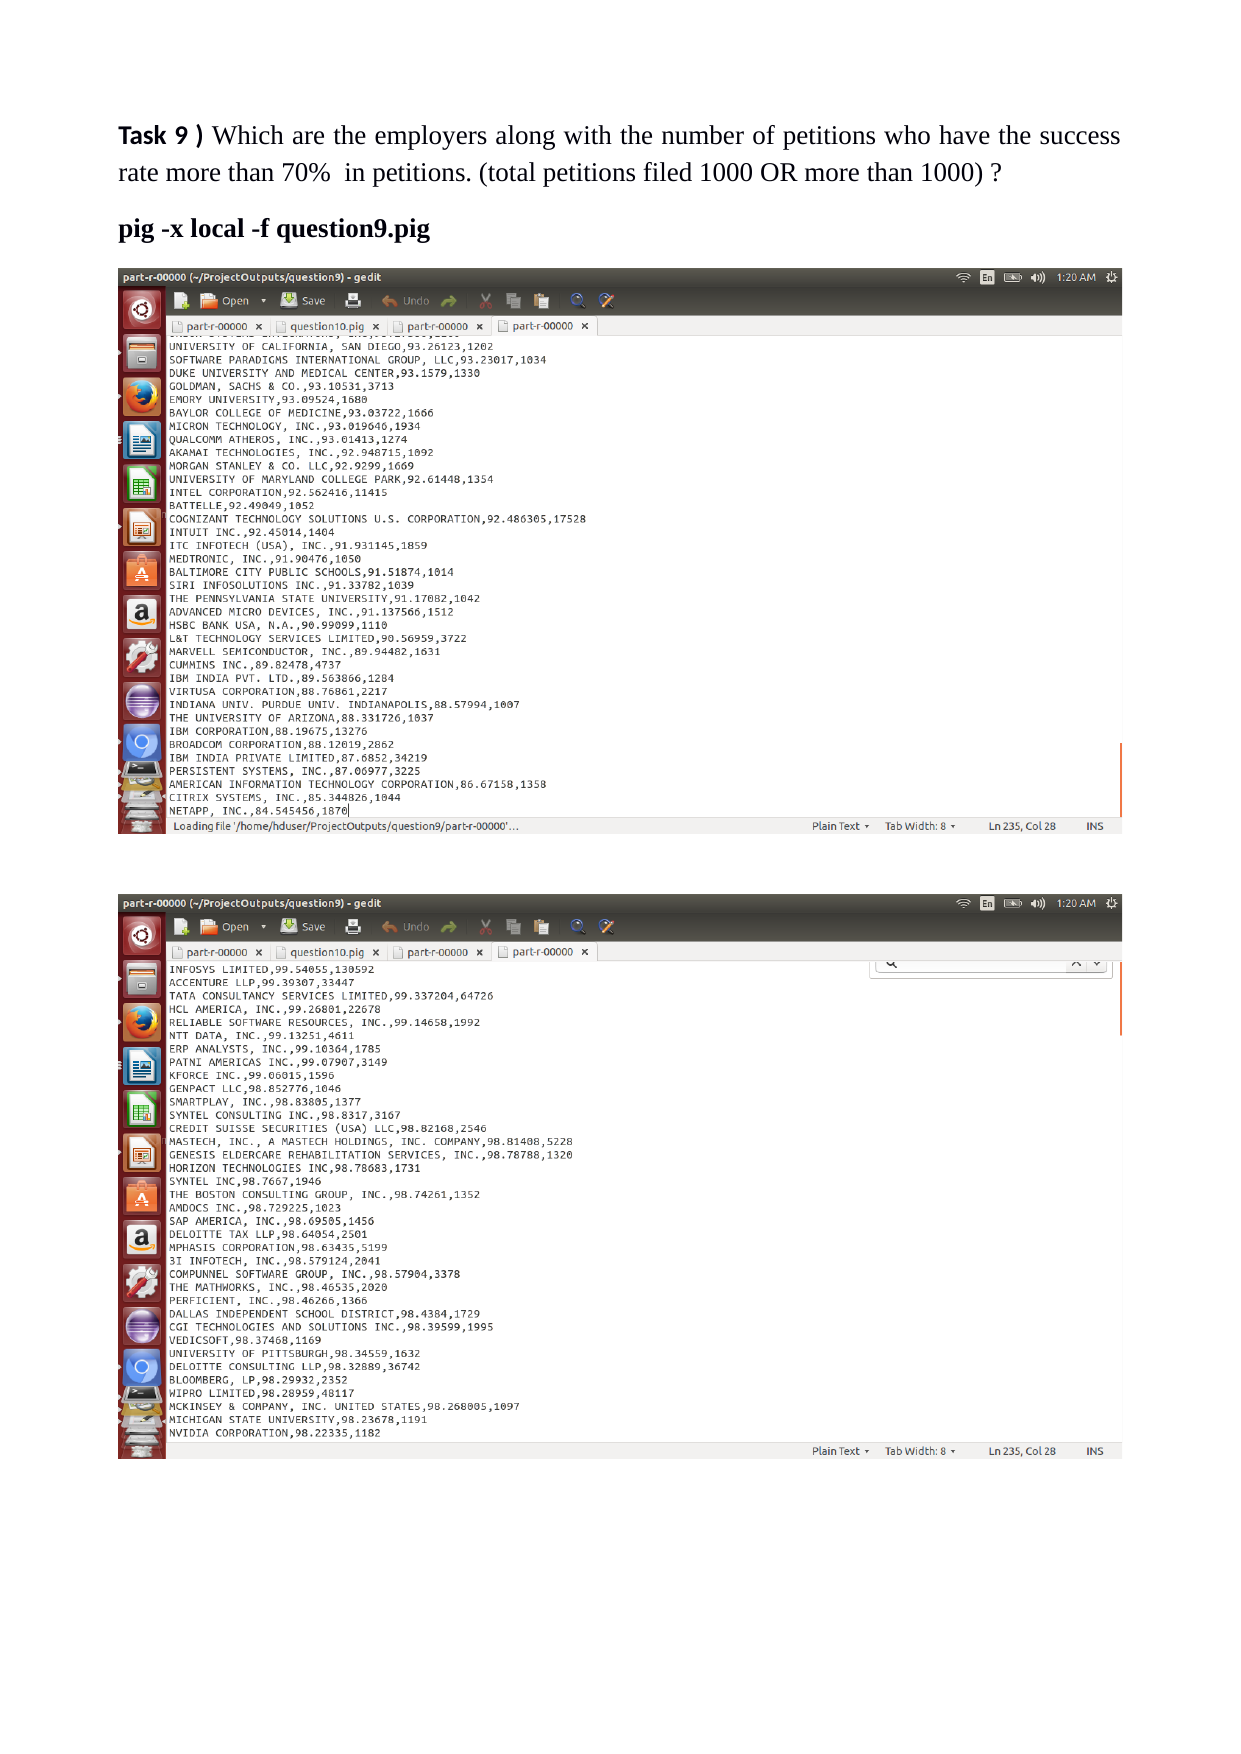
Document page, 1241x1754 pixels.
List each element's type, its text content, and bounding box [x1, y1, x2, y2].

picture [118, 268, 1123, 834]
picture [118, 894, 1123, 1459]
text Task 9 ) Which are the employers along with the number of petitions who have the success rate more than 70% in petitions. (total petitions filed 1000 OR more than 1000) ? [118, 118, 1122, 187]
text pig -x local -f question9.pig [118, 212, 1122, 243]
